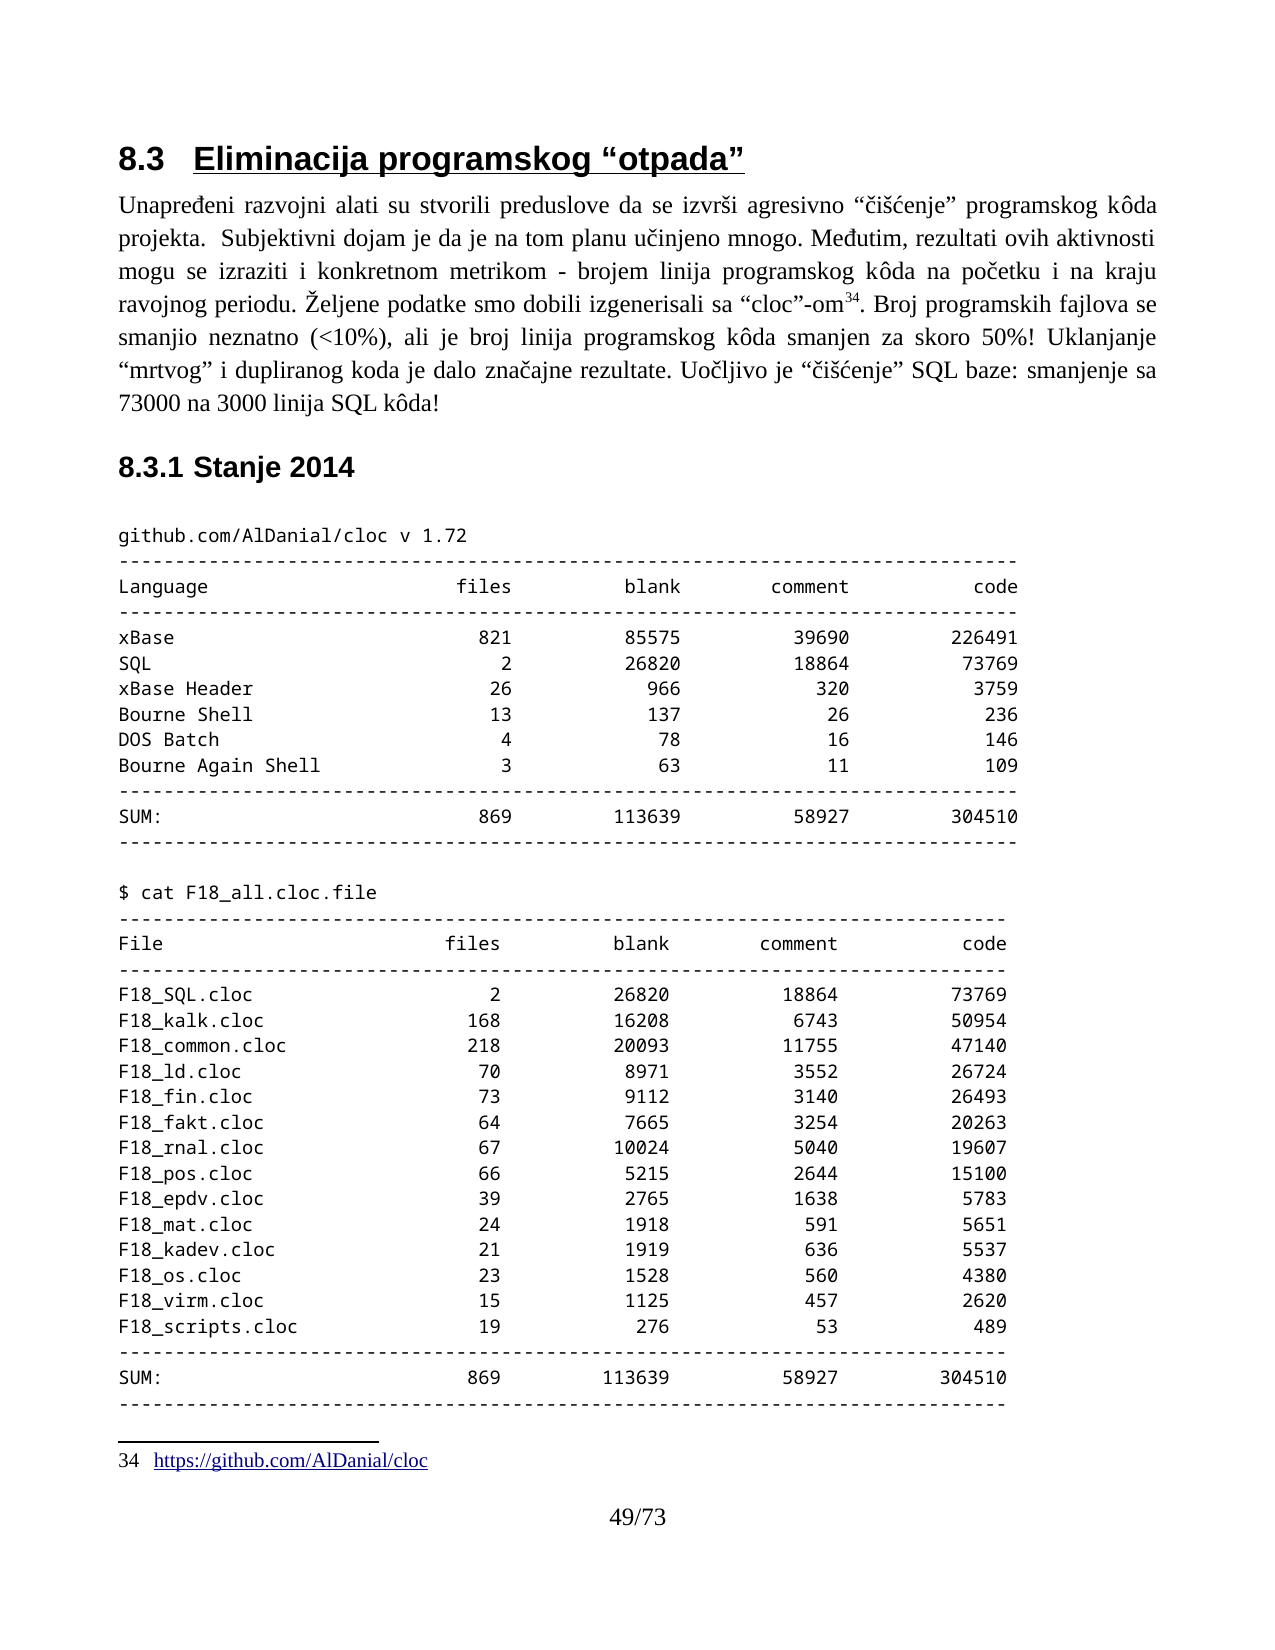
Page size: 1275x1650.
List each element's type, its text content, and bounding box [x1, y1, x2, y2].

text SUM: 869 113639 58927 304510 [1018, 803, 1157, 828]
text F18_kadev.cloc 21 1919 636 5537 [1007, 1237, 1157, 1262]
text ------------------------------------------------------------------------------- [1007, 1339, 1157, 1364]
text -------------------------------------------------------------------------------- [1018, 548, 1157, 573]
text ------------------------------------------------------------------------------- [1007, 1390, 1157, 1415]
text F18_os.cloc 23 1528 560 4380 [1007, 1262, 1157, 1288]
text File files blank comment code [1007, 931, 1157, 956]
text F18_fakt.cloc 64 7665 3254 20263 [1007, 1109, 1157, 1135]
text Unapređeni razvojni alati su stvorili preduslove da se izvrši agresivno “čišćenje” programskog kôda projekta. Subjektivni dojam je da je na tom planu učinjeno mnogo. Međutim, rezultati ovih aktivnosti mogu se izraziti i konkretnom metrikom - brojem linija programskog kôda na početku i na kraju ravojnog periodu. Željene podatke smo dobili izgenerisali sa “cloc”-om. Broj programskih fajlova se smanjio neznatno (<10%), ali je broj linija programskog kôda smanjen za skoro 50%! Uklanjanje “mrtvog” i dupliranog koda je dalo značajne rezultate. Uočljivo je “čišćenje” SQL baze: smanjenje sa 73000 na 3000 linija SQL kôda! [118, 190, 1157, 417]
text -------------------------------------------------------------------------------- [118, 777, 1157, 803]
text F18_mat.cloc 24 1918 591 5651 [1007, 1211, 1157, 1237]
subtitle Stanje 2014 [118, 450, 1157, 484]
text ------------------------------------------------------------------------------- [1007, 905, 1157, 931]
text xBase Header 26 966 320 3759 [1018, 675, 1157, 701]
subtitle Eliminacija programskog “otpada” [118, 139, 1157, 178]
text Bourne Shell 13 137 26 236 [1018, 701, 1157, 726]
text F18_scripts.cloc 19 276 53 489 [1007, 1313, 1157, 1339]
text DOS Batch 4 78 16 146 [1018, 726, 1157, 752]
text F18_pos.cloc 66 5215 2644 15100 [1007, 1160, 1157, 1186]
text F18_common.cloc 218 20093 11755 47140 [1007, 1033, 1157, 1058]
text SQL 2 26820 18864 73769 [1018, 650, 1157, 675]
text xBase 821 85575 39690 226491 [1018, 624, 1157, 650]
text F18_kalk.cloc 168 16208 6743 50954 [1007, 1007, 1157, 1033]
text -------------------------------------------------------------------------------- [118, 828, 1157, 854]
text https://github.com/AlDanial/cloc [118, 1448, 1157, 1472]
text F18_rnal.cloc 67 10024 5040 19607 [1007, 1135, 1157, 1160]
text Language files blank comment code [1018, 573, 1157, 599]
text F18_fin.cloc 73 9112 3140 26493 [1007, 1084, 1157, 1109]
text $ cat F18_all.cloc.file [118, 879, 1157, 905]
text F18_ld.cloc 70 8971 3552 26724 [1007, 1058, 1157, 1084]
text -------------------------------------------------------------------------------- [1018, 599, 1157, 624]
text F18_virm.cloc 15 1125 457 2620 [1007, 1288, 1157, 1313]
text Bourne Again Shell 3 63 11 109 [1018, 752, 1157, 777]
text F18_SQL.cloc 2 26820 18864 73769 [1007, 982, 1157, 1007]
text github.com/AlDanial/cloc v 1.72 [467, 522, 1157, 548]
text F18_epdv.cloc 39 2765 1638 5783 [1007, 1186, 1157, 1211]
text SUM: 869 113639 58927 304510 [1007, 1364, 1157, 1390]
text ------------------------------------------------------------------------------- [1007, 956, 1157, 982]
